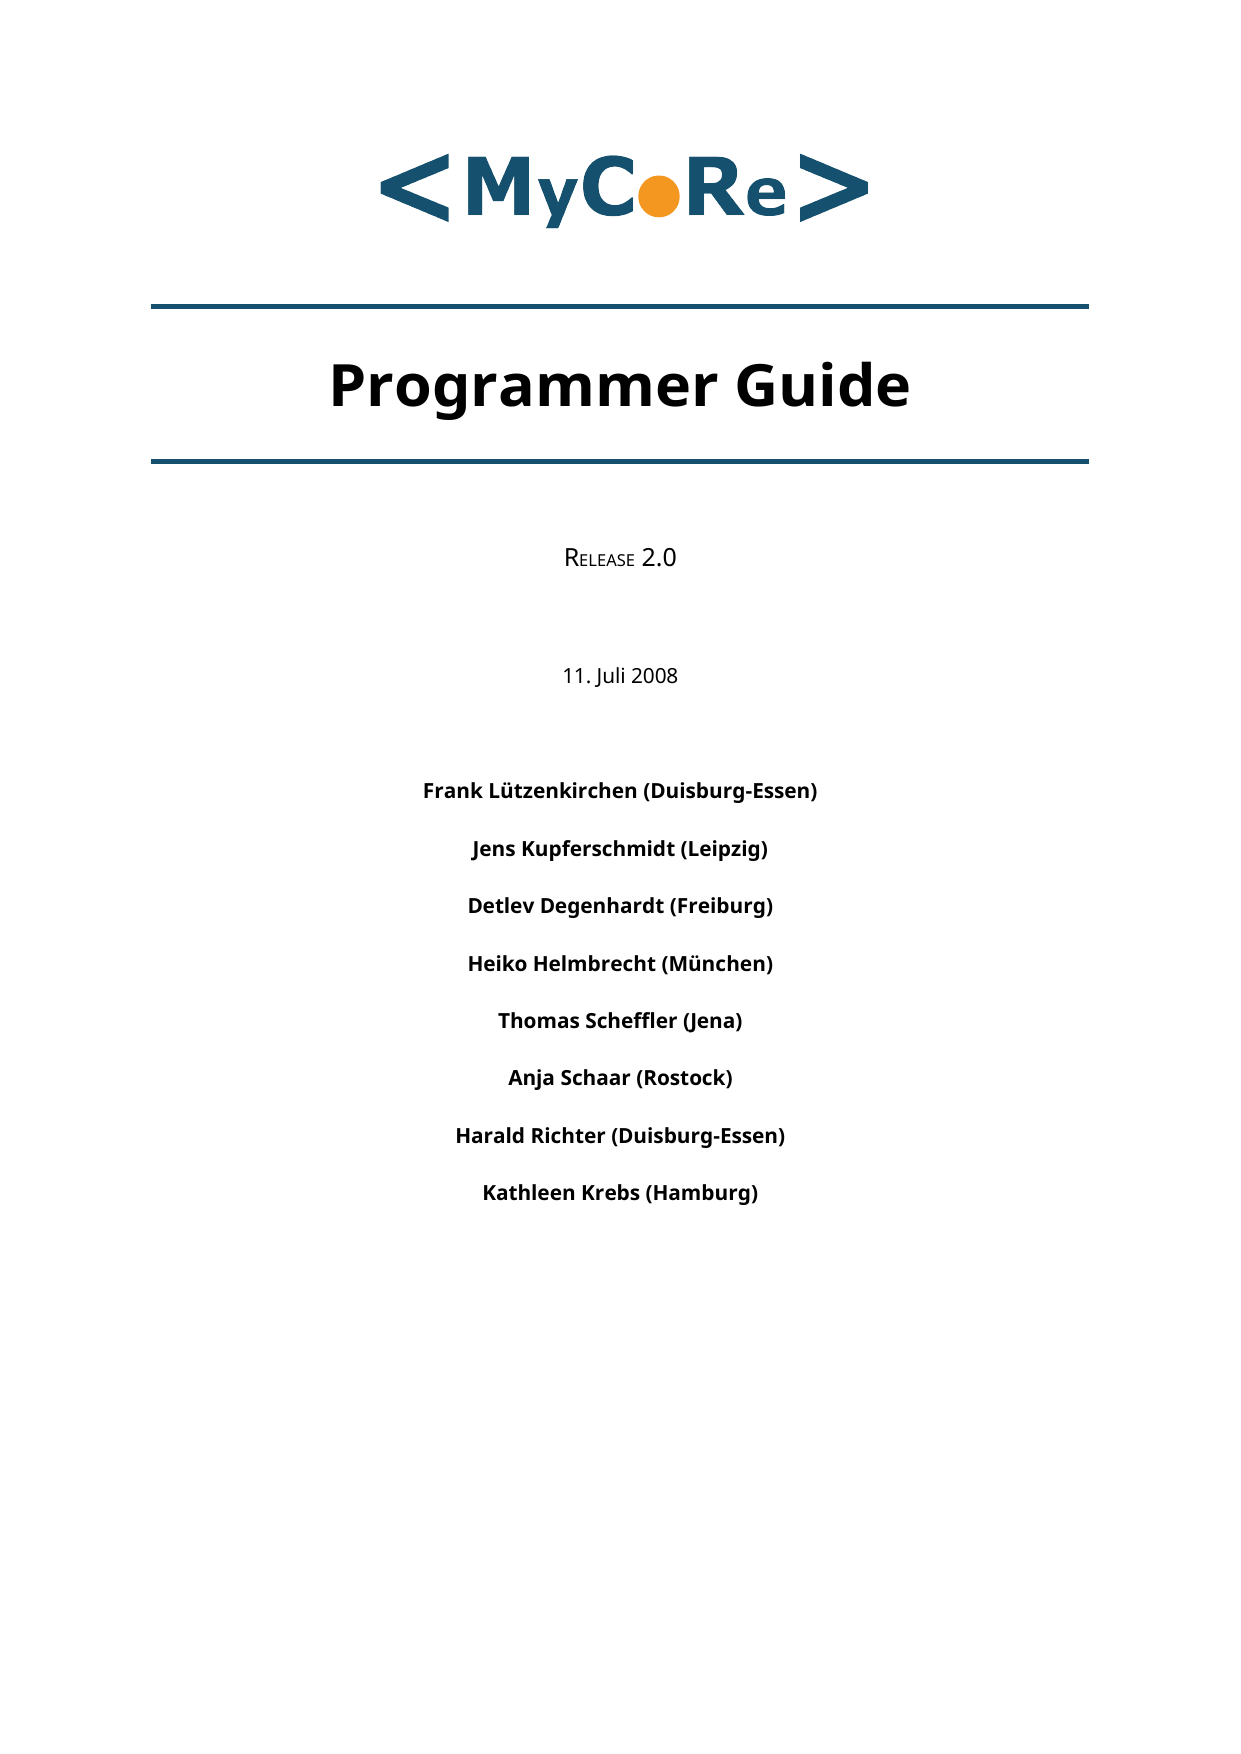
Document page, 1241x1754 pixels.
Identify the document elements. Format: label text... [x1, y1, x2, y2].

table_cell Release 2.0 11. Juli 2008 Frank Lützenkirchen (Duisburg-Essen) Jens Kupferschmidt (Leipzig) Detlev Degenhardt (Freiburg) Heiko Helmbrecht (München) Thomas Scheffler (Jena) Anja Schaar (Rostock) Harald Richter (Duisburg-Essen) Kathleen Krebs (Hamburg) [151, 464, 1089, 1264]
picture [360, 146, 880, 239]
table_header Programmer Guide [151, 309, 1089, 459]
